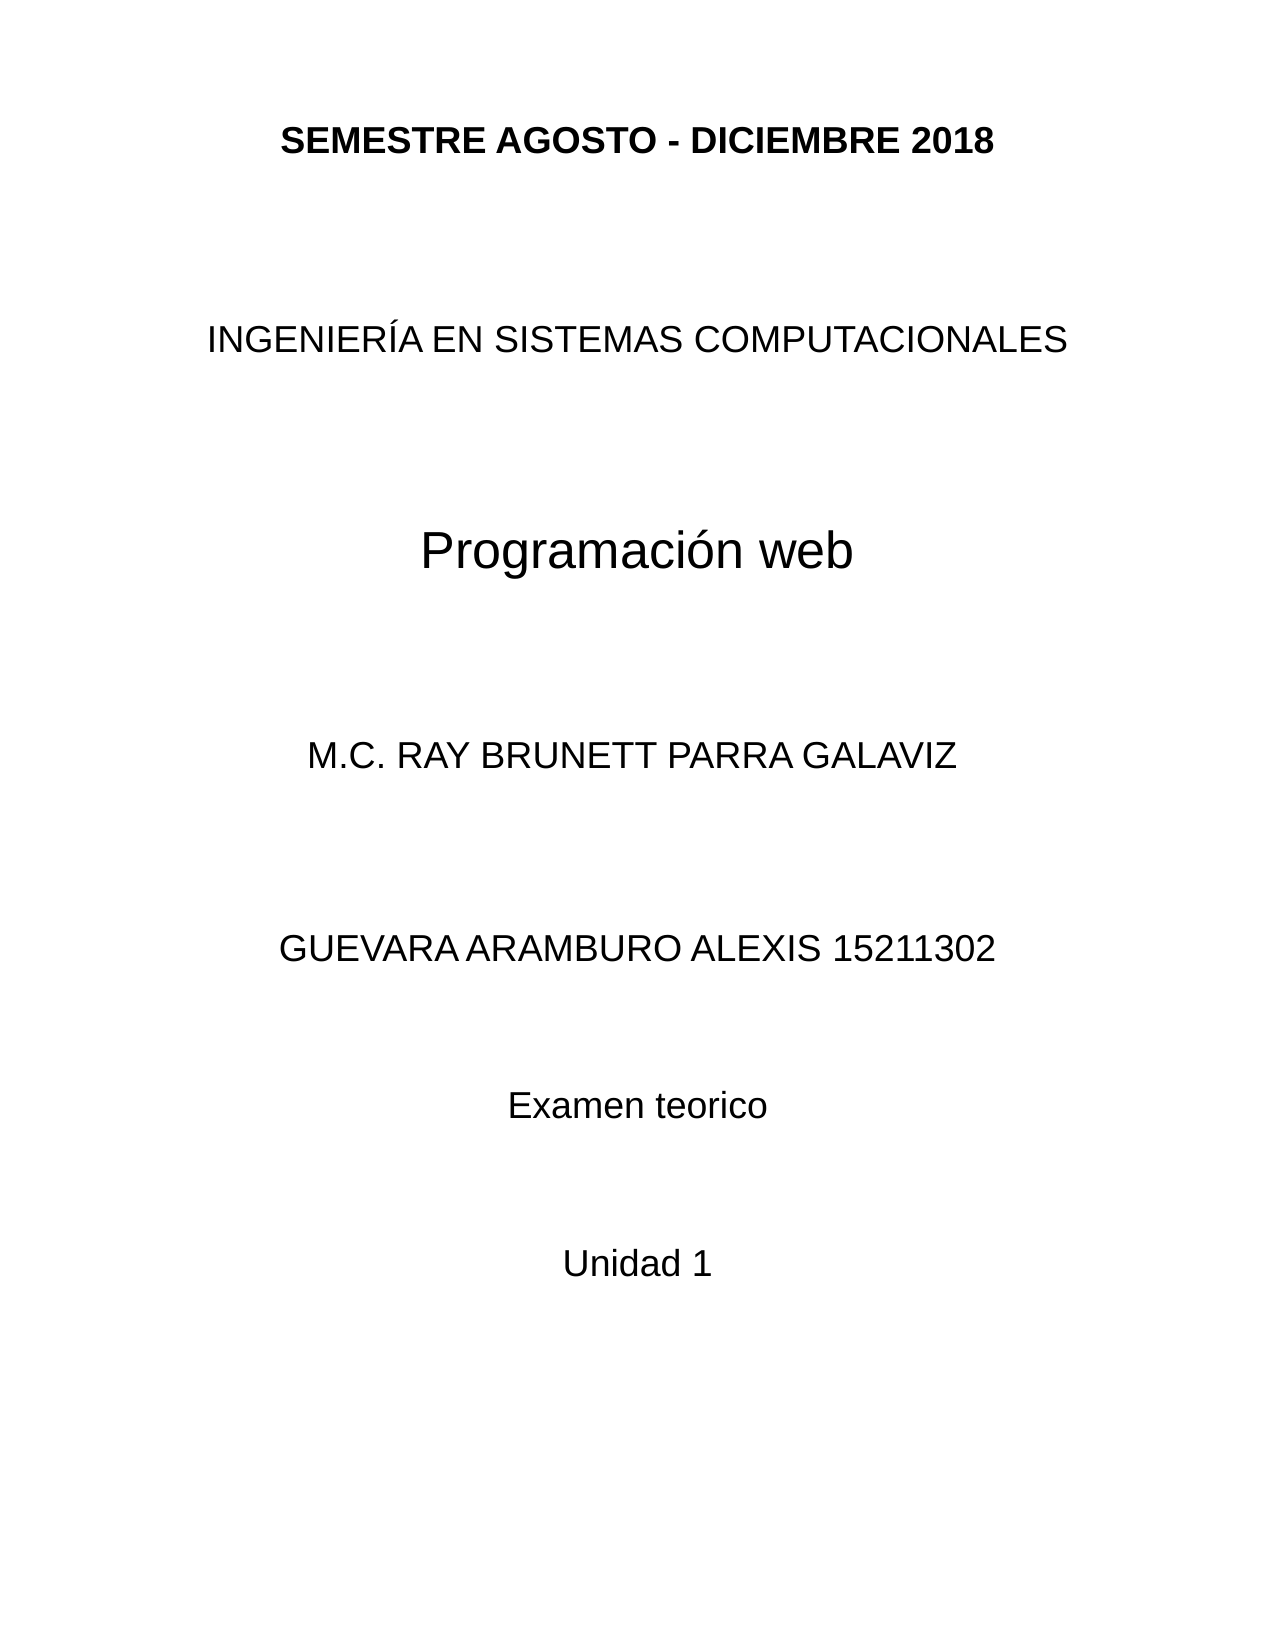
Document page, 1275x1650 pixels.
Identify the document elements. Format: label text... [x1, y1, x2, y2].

text INGENIERÍA EN SISTEMAS COMPUTACIONALES [118, 317, 1157, 360]
text Unidad 1 [118, 1241, 1157, 1284]
text Programación web [118, 519, 1157, 579]
text M.C. RAY BRUNETT PARRA GALAVIZ [118, 734, 1157, 777]
text SEMESTRE AGOSTO - DICIEMBRE 2018 [118, 118, 1157, 161]
text Examen teorico [118, 1083, 1157, 1126]
text GUEVARA ARAMBURO ALEXIS 15211302 [118, 926, 1157, 969]
